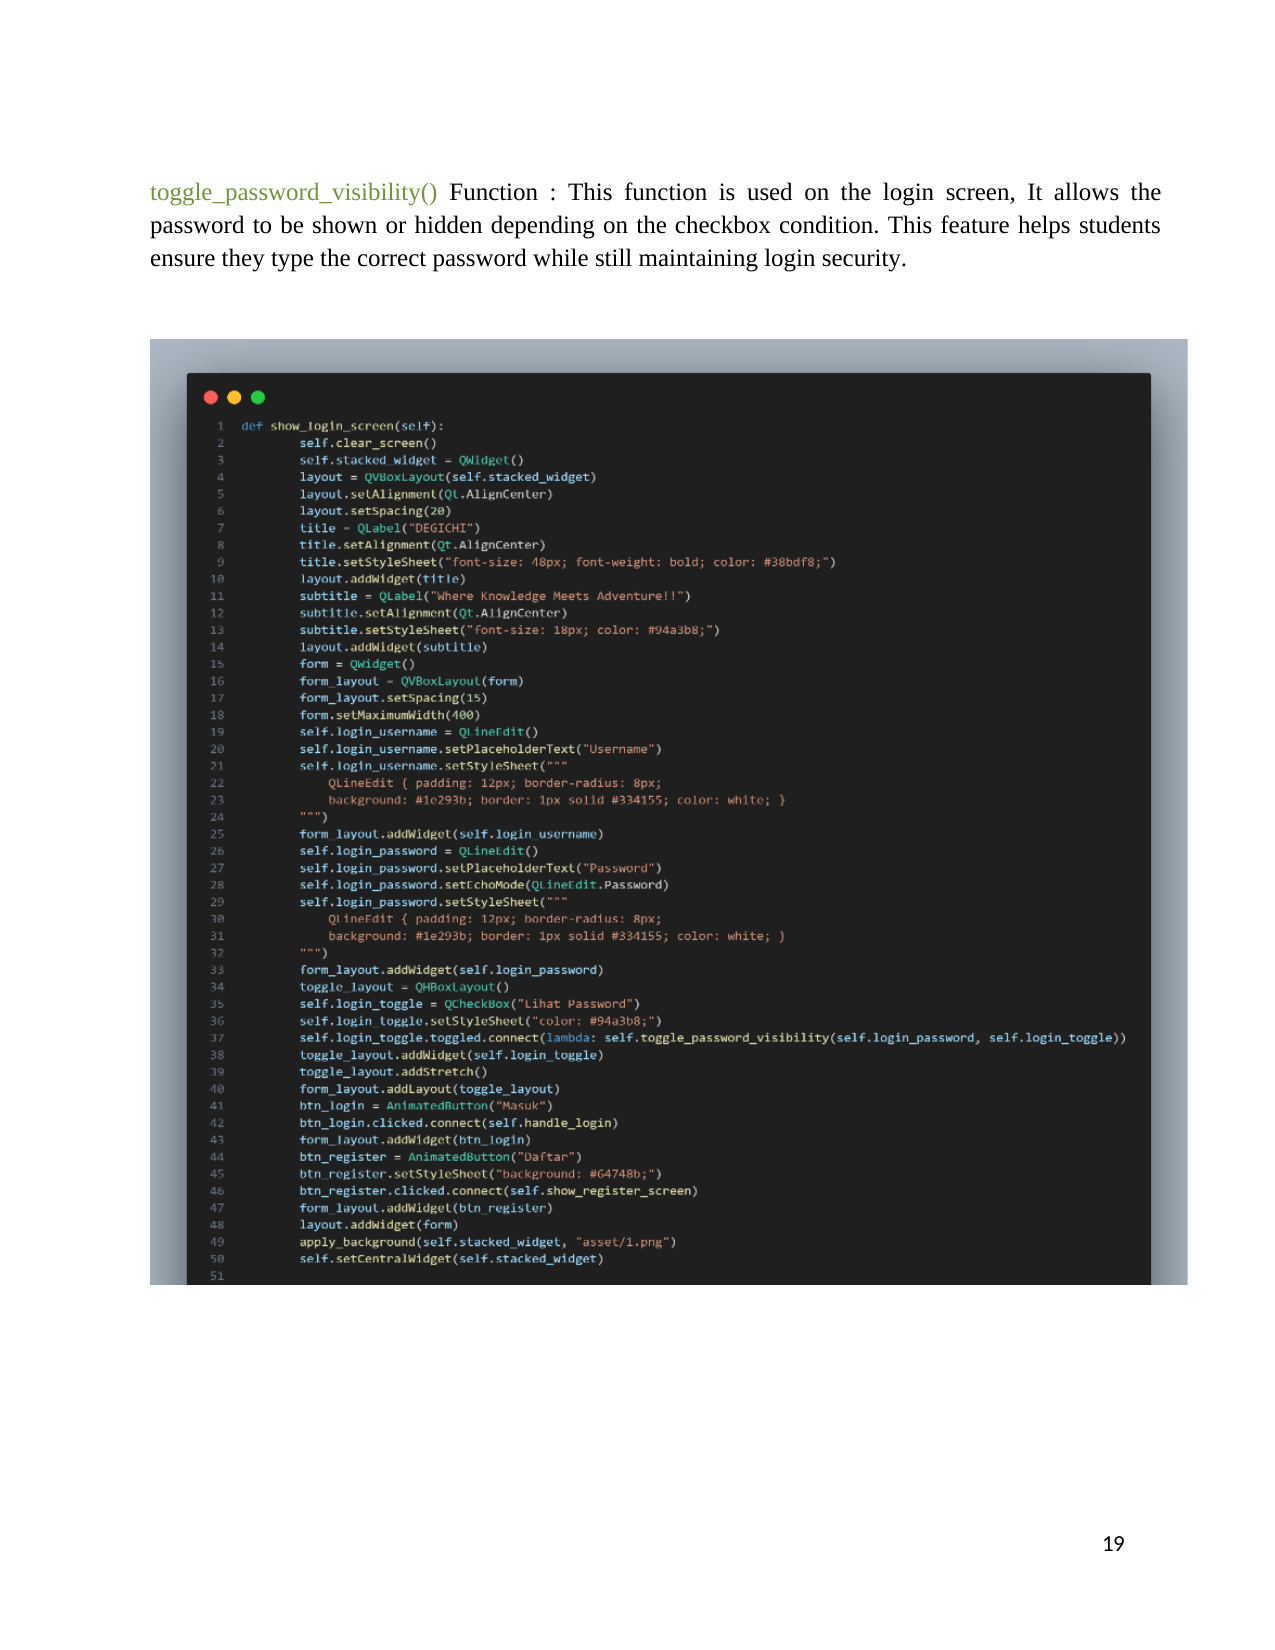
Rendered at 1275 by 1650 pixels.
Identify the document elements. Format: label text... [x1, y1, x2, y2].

text toggle_password_visibility() Function : This function is used on the login screen, It allows the password to be shown or hidden depending on the checkbox condition. This feature helps students ensure they type the correct password while still maintaining login security. [150, 177, 1162, 272]
